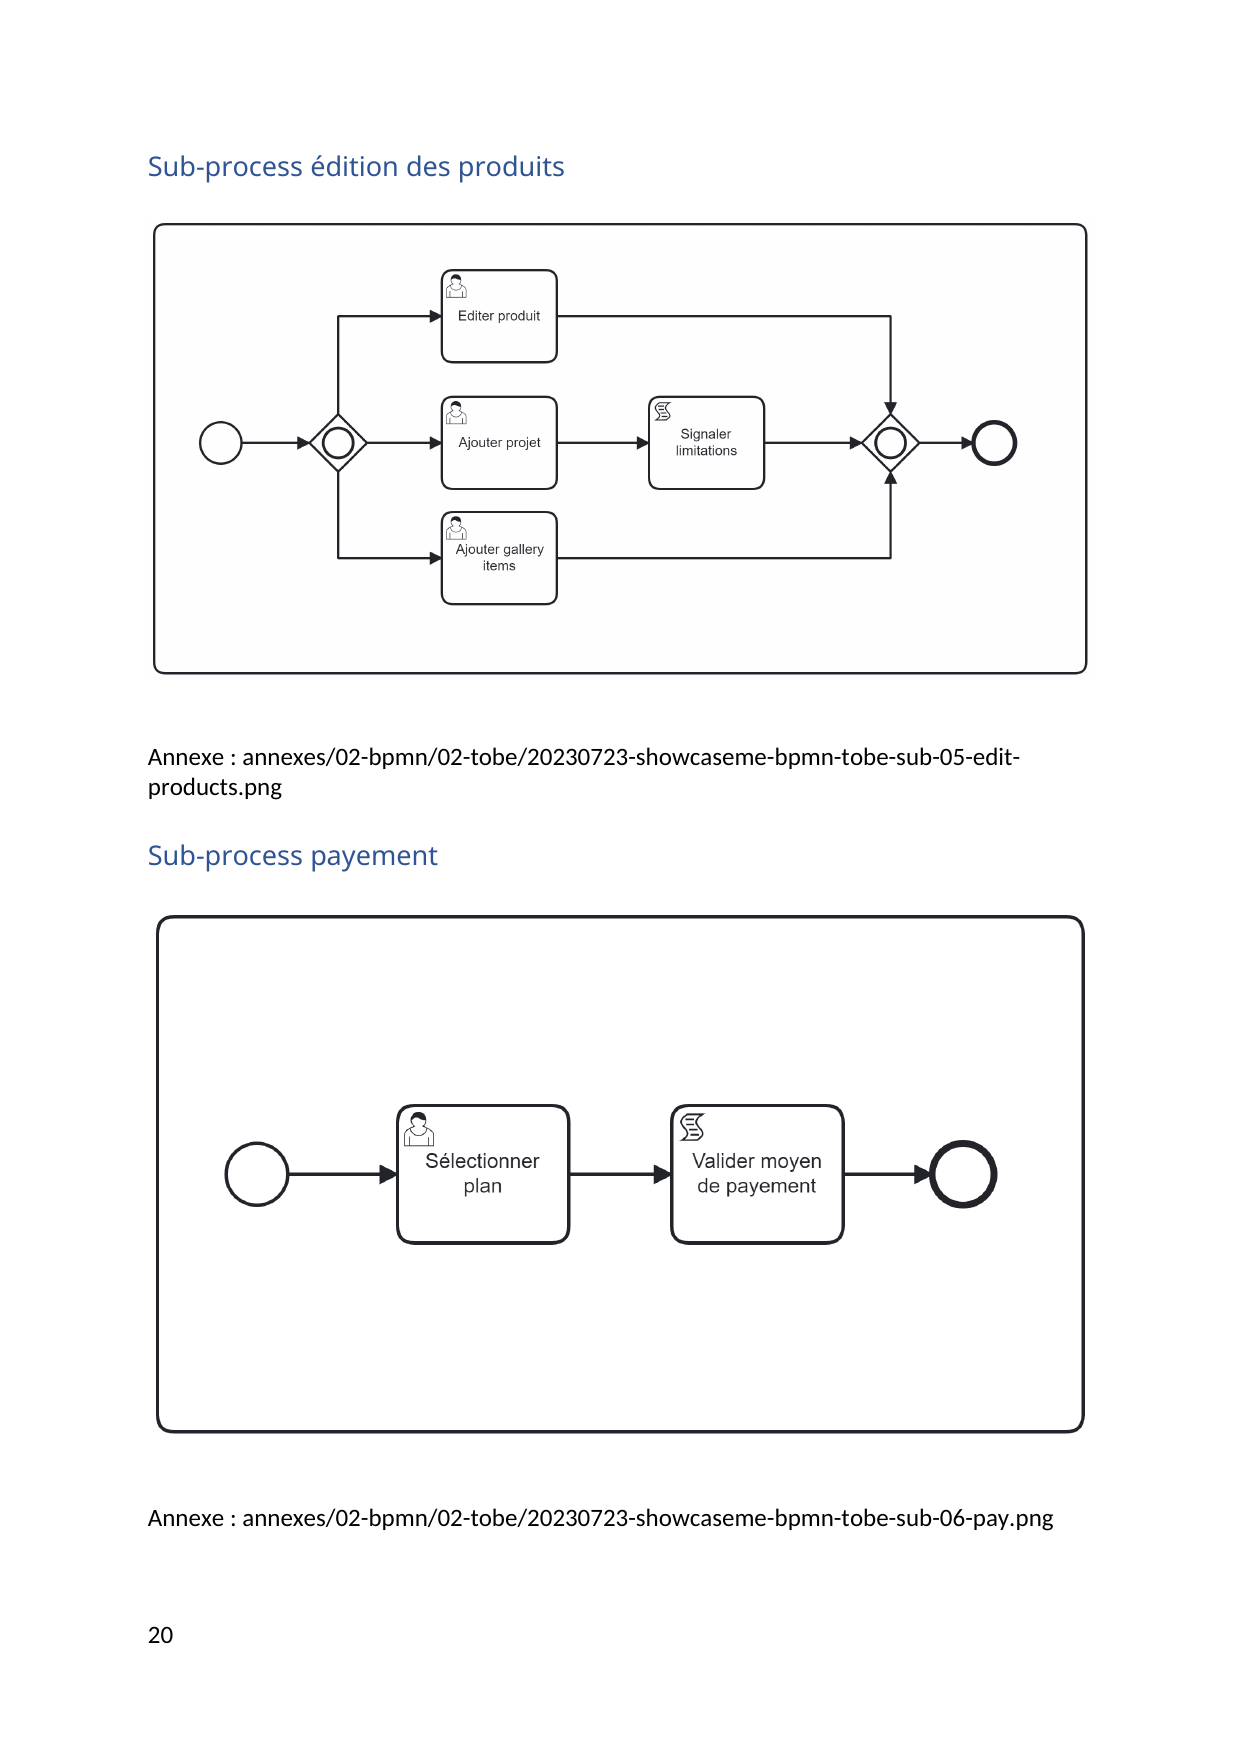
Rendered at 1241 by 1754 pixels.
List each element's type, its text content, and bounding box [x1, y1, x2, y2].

text Annexe : annexes/02-bpmn/02-tobe/20230723-showcaseme-bpmn-tobe-sub-05-edit-products.png [148, 741, 1093, 802]
picture [147, 907, 1093, 1442]
subtitle Sub-process payement [148, 837, 1093, 874]
subtitle Sub-process édition des produits [148, 148, 1093, 184]
text Annexe : annexes/02-bpmn/02-tobe/20230723-showcaseme-bpmn-tobe-sub-06-pay.png [148, 1502, 1093, 1533]
picture [147, 217, 1093, 680]
